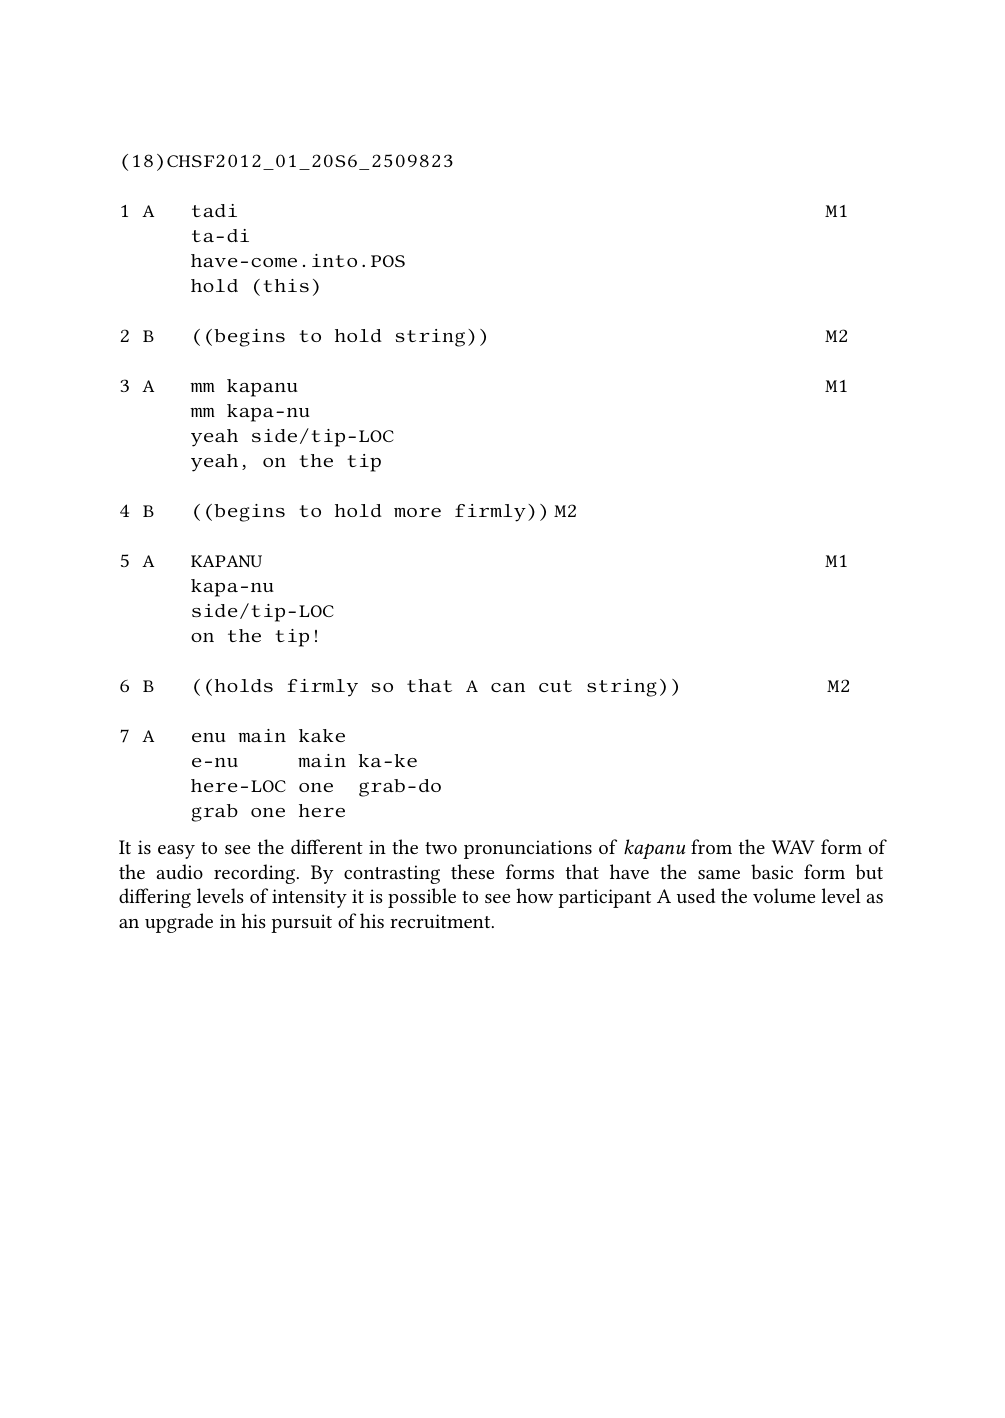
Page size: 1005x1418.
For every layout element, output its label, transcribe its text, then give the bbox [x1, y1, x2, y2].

text It is easy to see the different in the two pronunciations of kapanu from the WAV form of the audio recording. By contrasting these forms that have the same basic form but differing levels of intensity it is possible to see how participant A used the volume level as an upgrade in his pursuit of his recruitment. [118, 834, 886, 934]
list CHSF2012_01_20S6_2509823 1 A tadi M1 ta-di have-come.into.POS hold (this) 2 B ((begins to hold string)) M2 3 A mm kapanu M1 mm kapa-nu yeah side/tip-LOC yeah, on the tip 4 B ((begins to hold more firmly)) M2 5 A KAPANU M1 kapa-nu side/tip-LOC on the tip! 6 B ((holds firmly so that A can cut string)) M2 7 A enu main kake e-nu main ka-ke here-LOC one grab-do grab one here [118, 147, 886, 822]
